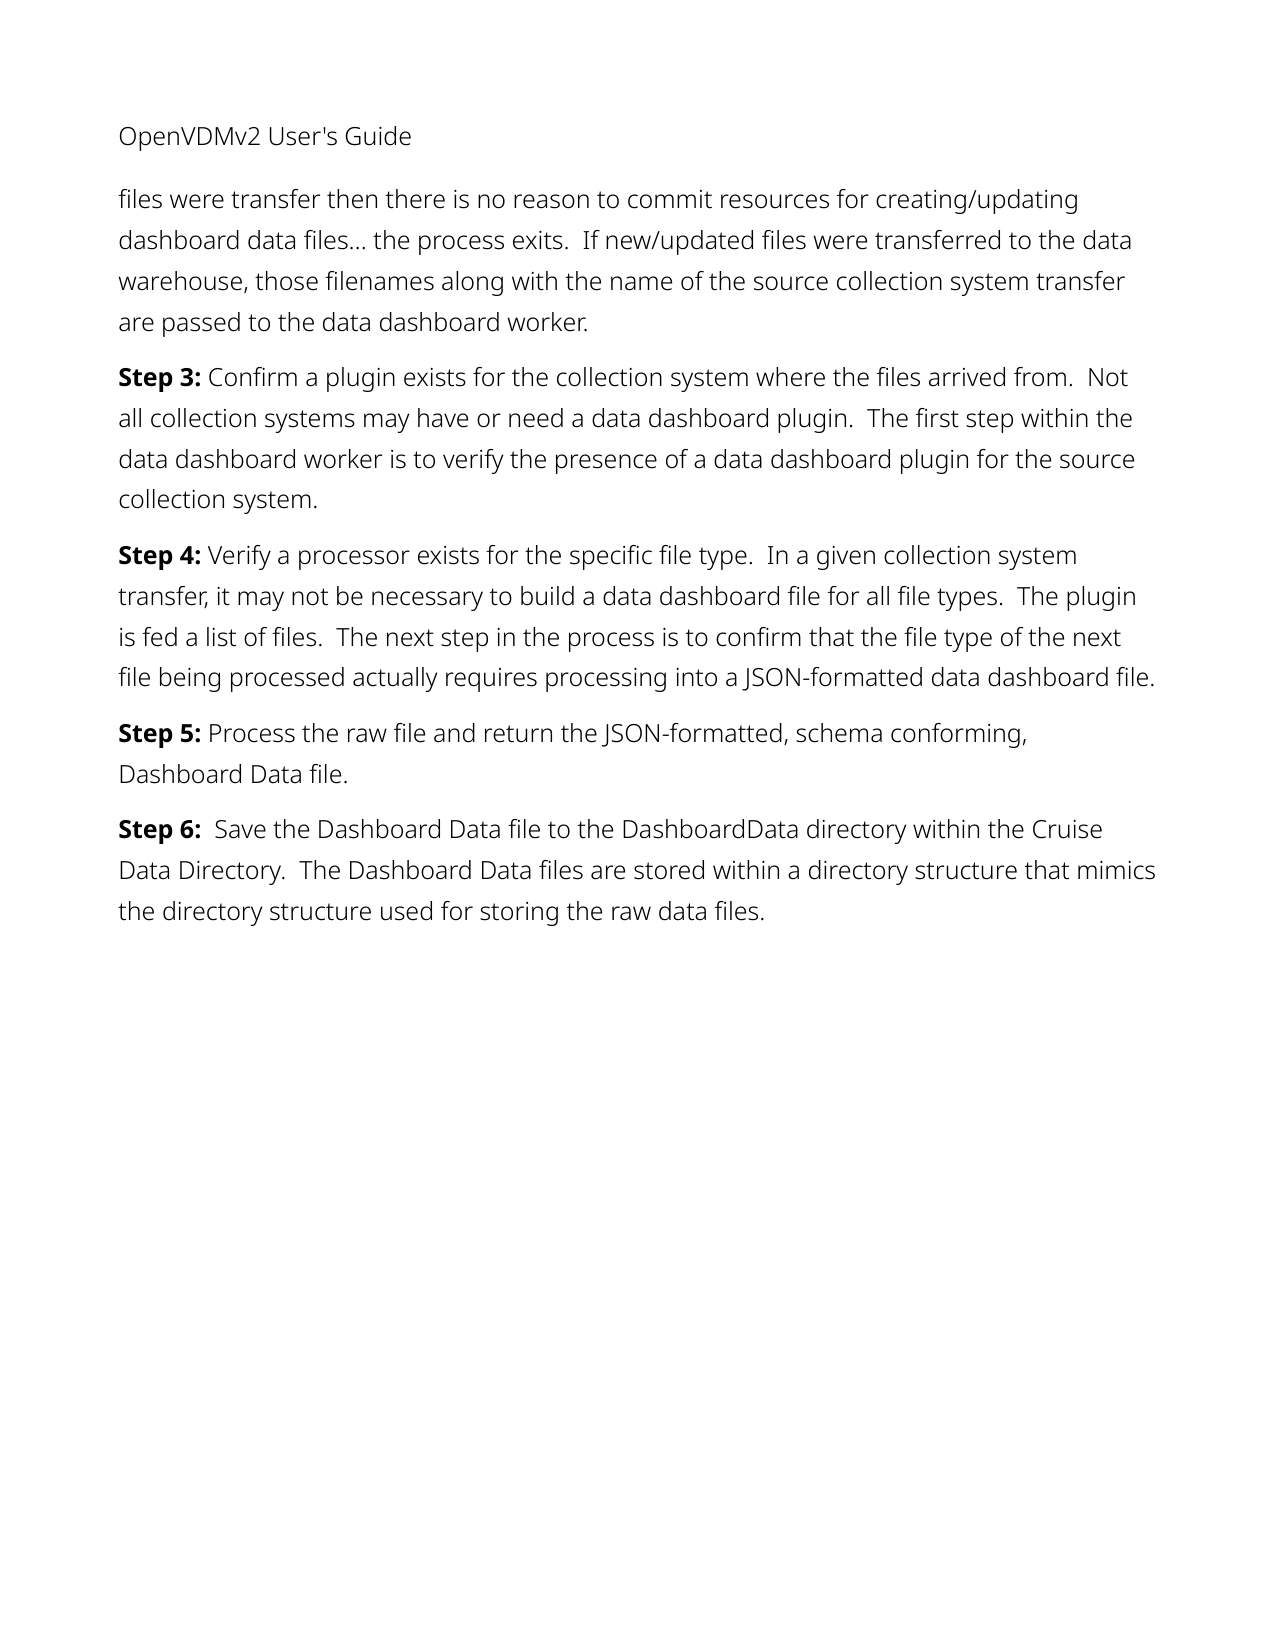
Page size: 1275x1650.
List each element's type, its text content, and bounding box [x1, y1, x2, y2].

text Step 4: Verify a processor exists for the specific file type. In a given collection system transfer, it may not be necessary to build a data dashboard file for all file types. The plugin is fed a list of files. The next step in the process is to confirm that the file type of the next file being processed actually requires processing into a JSON-formatted data dashboard file. [118, 537, 1157, 694]
text files were transfer then there is no reason to commit resources for creating/updating dashboard data files… the process exits. If new/updated files were transferred to the data warehouse, those filenames along with the name of the source collection system transfer are passed to the data dashboard worker. [118, 182, 1157, 338]
text Step 6: Save the Dashboard Data file to the DashboardData directory within the Cruise Data Directory. The Dashboard Data files are stored within a directory structure that mimics the directory structure used for storing the raw data files. [118, 812, 1157, 927]
text Step 3: Confirm a plugin exists for the collection system where the files arrived from. Not all collection systems may have or need a data dashboard plugin. The first step within the data dashboard worker is to verify the presence of a data dashboard plugin for the source collection system. [118, 359, 1157, 516]
text Step 5: Process the raw file and return the JSON-formatted, schema conforming, Dashboard Data file. [118, 715, 1157, 790]
